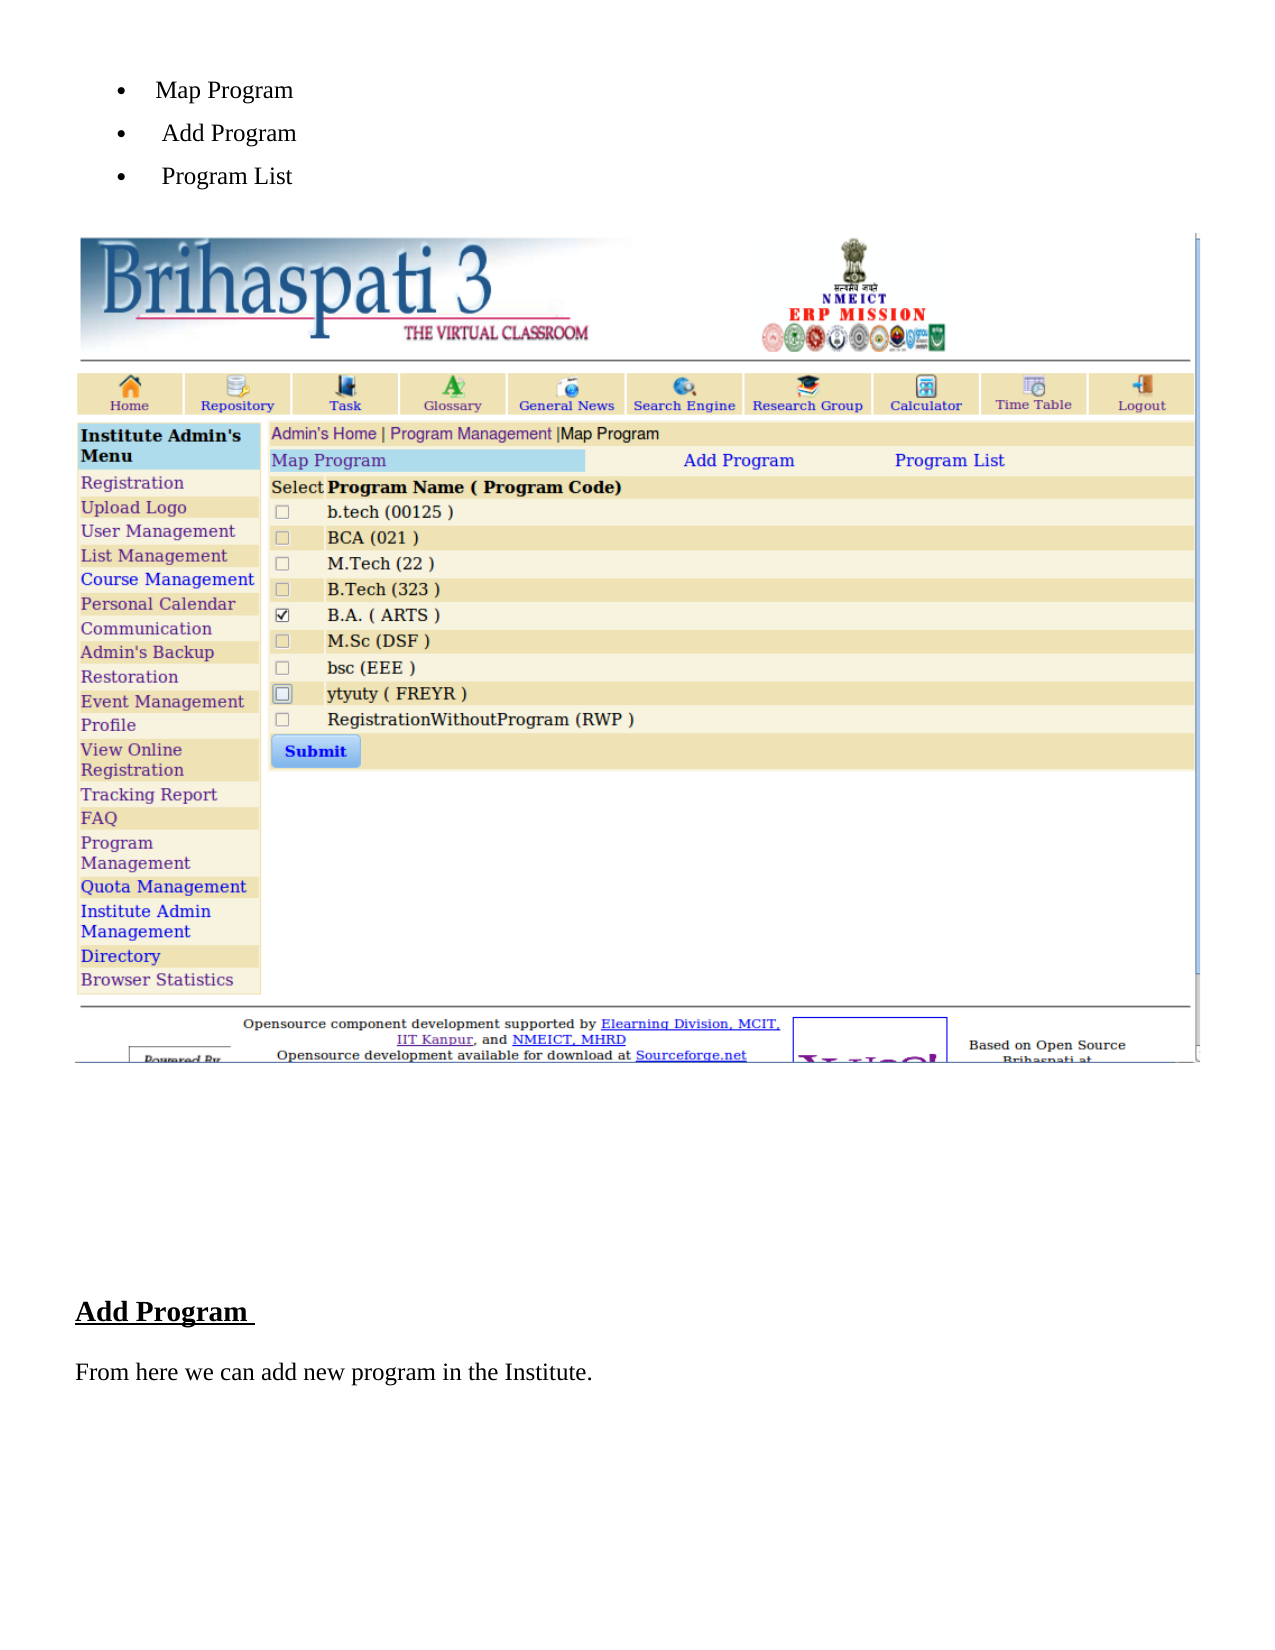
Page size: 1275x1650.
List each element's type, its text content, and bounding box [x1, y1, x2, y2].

list Map Program [118, 75, 1200, 104]
list Program List [118, 161, 1200, 190]
picture [75, 233, 1200, 1063]
text From here we can add new program in the Institute. [75, 1357, 1200, 1386]
text Add Program [75, 1294, 1200, 1328]
list Add Program [118, 118, 1200, 147]
